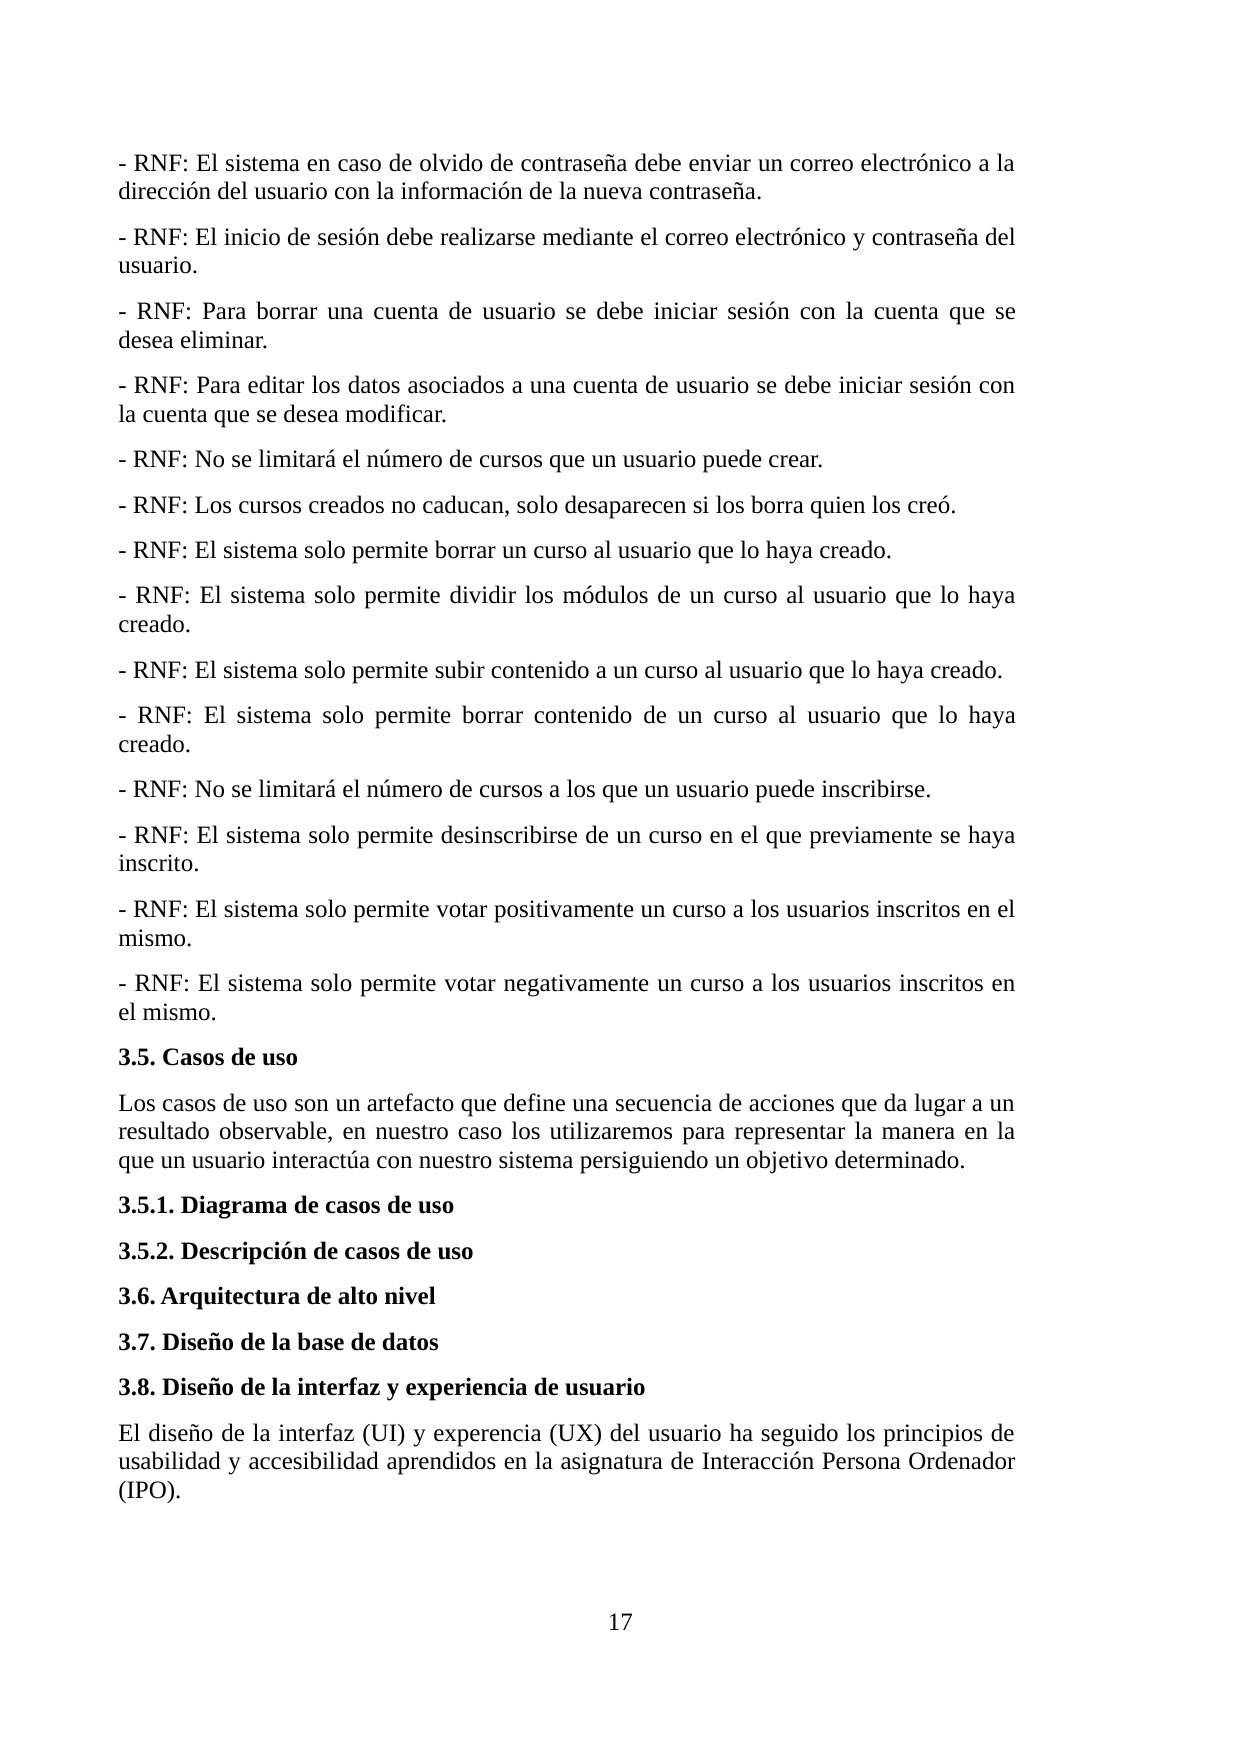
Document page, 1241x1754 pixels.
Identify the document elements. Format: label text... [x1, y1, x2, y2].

text El diseño de la interfaz (UI) y experencia (UX) del usuario ha seguido los principios de usabilidad y accesibilidad aprendidos en la asignatura de Interacción Persona Ordenador (IPO). [118, 1418, 1017, 1504]
text - RNF: El sistema solo permite votar positivamente un curso a los usuarios inscritos en el mismo. [118, 894, 1017, 951]
text 3.8. Diseño de la interfaz y experiencia de usuario [118, 1372, 1017, 1401]
text - RNF: El inicio de sesión debe realizarse mediante el correo electrónico y contraseña del usuario. [118, 222, 1017, 279]
text - RNF: No se limitará el número de cursos que un usuario puede crear. [118, 444, 1017, 473]
text - RNF: El sistema solo permite subir contenido a un curso al usuario que lo haya creado. [118, 655, 1017, 683]
text 3.6. Arquitectura de alto nivel [118, 1281, 1017, 1310]
text - RNF: Los cursos creados no caducan, solo desaparecen si los borra quien los creó. [118, 490, 1017, 518]
text - RNF: El sistema en caso de olvido de contraseña debe enviar un correo electrónico a la dirección del usuario con la información de la nueva contraseña. [118, 148, 1017, 205]
text 3.5. Casos de uso [118, 1042, 1017, 1071]
text - RNF: No se limitará el número de cursos a los que un usuario puede inscribirse. [118, 774, 1017, 803]
text 3.7. Diseño de la base de datos [118, 1327, 1017, 1356]
text - RNF: El sistema solo permite dividir los módulos de un curso al usuario que lo haya creado. [118, 581, 1017, 638]
text - RNF: Para editar los datos asociados a una cuenta de usuario se debe iniciar sesión con la cuenta que se desea modificar. [118, 370, 1017, 428]
text - RNF: El sistema solo permite desinscribirse de un curso en el que previamente se haya inscrito. [118, 820, 1017, 877]
text - RNF: El sistema solo permite borrar contenido de un curso al usuario que lo haya creado. [118, 700, 1017, 758]
text 3.5.2. Descripción de casos de uso [118, 1236, 1017, 1265]
text - RNF: Para borrar una cuenta de usuario se debe iniciar sesión con la cuenta que se desea eliminar. [118, 296, 1017, 353]
text - RNF: El sistema solo permite borrar un curso al usuario que lo haya creado. [118, 535, 1017, 564]
text 3.5.1. Diagrama de casos de uso [118, 1191, 1017, 1219]
text - RNF: El sistema solo permite votar negativamente un curso a los usuarios inscritos en el mismo. [118, 968, 1017, 1026]
text Los casos de uso son un artefacto que define una secuencia de acciones que da lugar a un resultado observable, en nuestro caso los utilizaremos para representar la manera en la que un usuario interactúa con nuestro sistema persiguiendo un objetivo determinado. [118, 1088, 1017, 1174]
